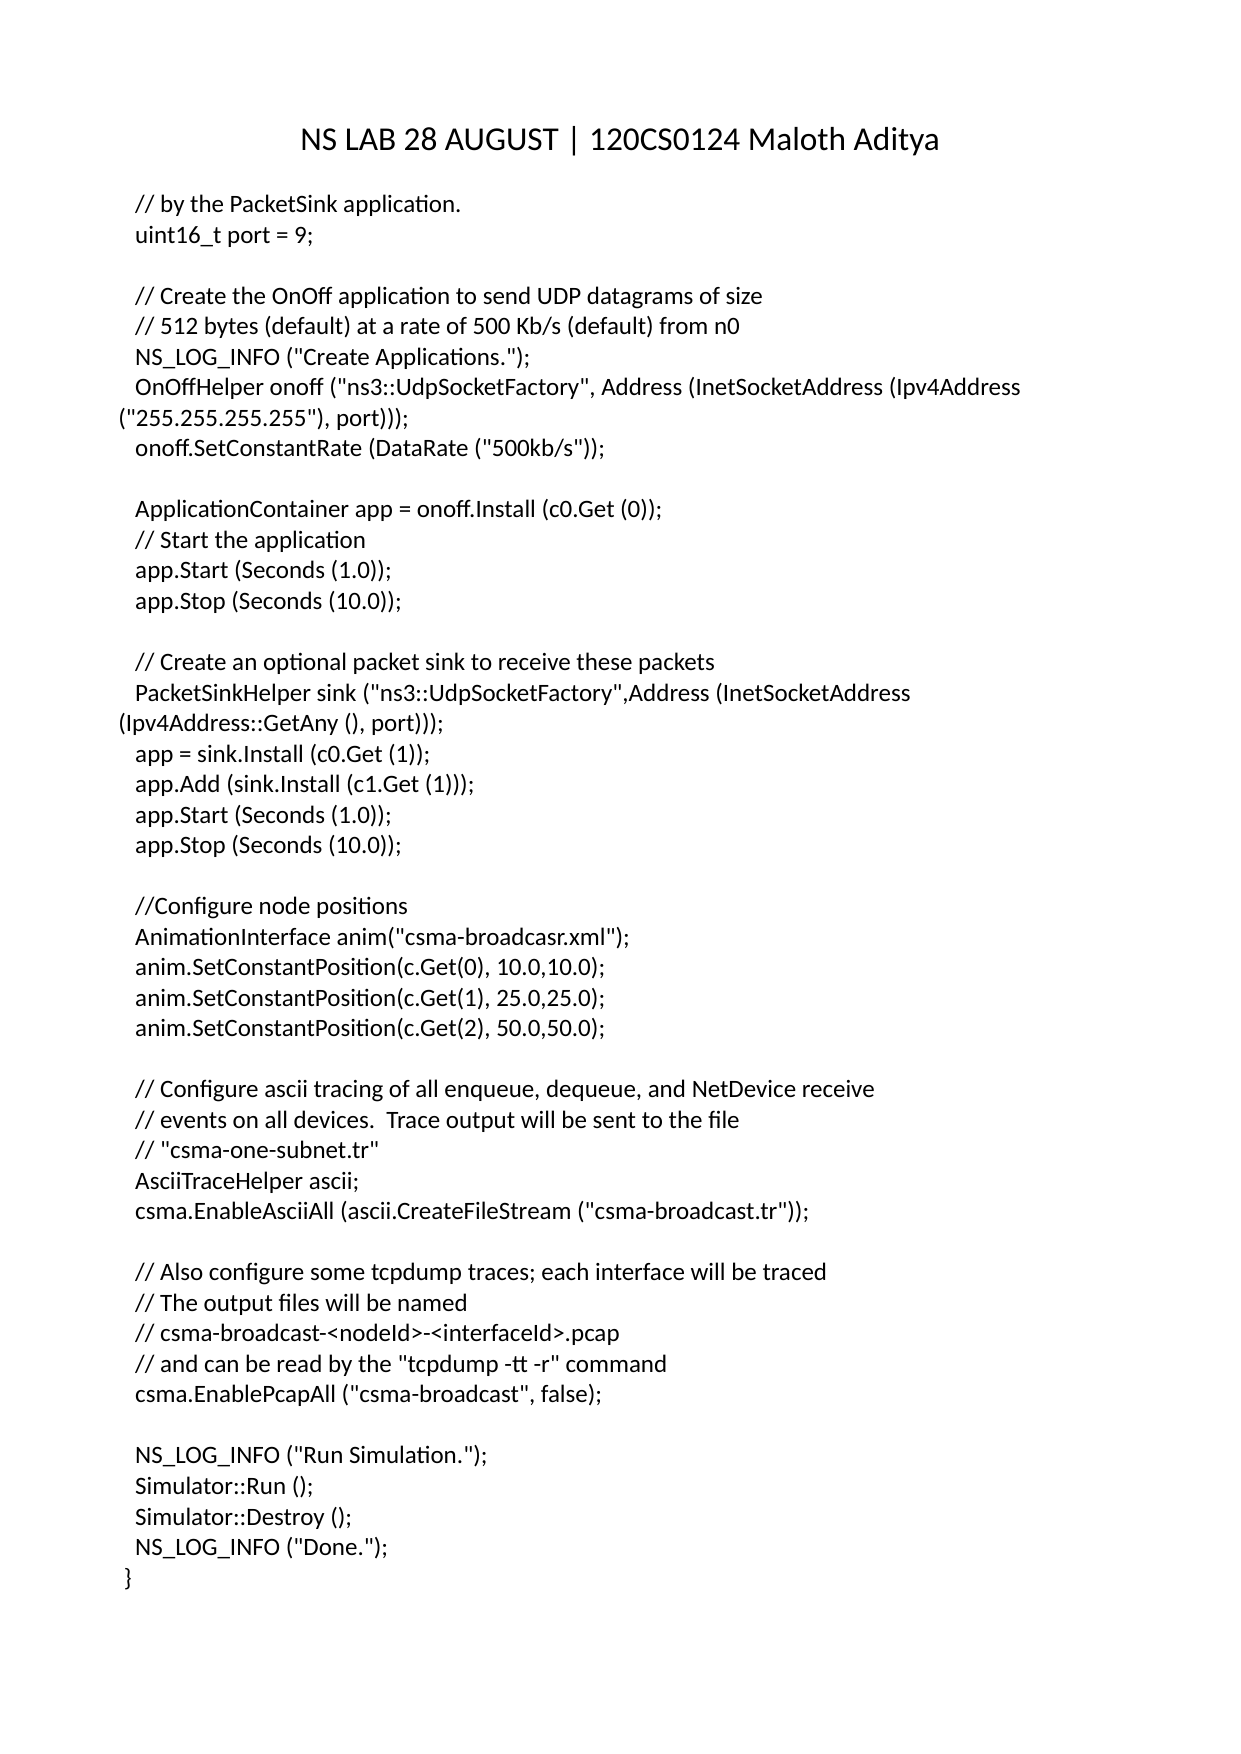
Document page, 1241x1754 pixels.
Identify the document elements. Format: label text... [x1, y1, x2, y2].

text app.Start (Seconds (1.0)); [118, 554, 1122, 585]
text AnimationInterface anim("csma-broadcasr.xml"); [118, 921, 1122, 951]
text // 512 bytes (default) at a rate of 500 Kb/s (default) from n0 [118, 310, 1122, 341]
text // Create the OnOff application to send UDP datagrams of size [118, 280, 1122, 310]
text // events on all devices. Trace output will be sent to the file [118, 1104, 1122, 1134]
text // The output files will be named [118, 1287, 1122, 1318]
text AsciiTraceHelper ascii; [118, 1165, 1122, 1196]
text OnOffHelper onoff ("ns3::UdpSocketFactory", Address (InetSocketAddress (Ipv4Address ("255.255.255.255"), port))); [118, 371, 1122, 432]
text anim.SetConstantPosition(c.Get(1), 25.0,25.0); [118, 982, 1122, 1012]
text NS_LOG_INFO ("Done."); [118, 1531, 1122, 1562]
text app.Stop (Seconds (10.0)); [118, 829, 1122, 860]
text app.Add (sink.Install (c1.Get (1))); [118, 768, 1122, 799]
text // Start the application [118, 524, 1122, 554]
text PacketSinkHelper sink ("ns3::UdpSocketFactory",Address (InetSocketAddress (Ipv4Address::GetAny (), port))); [118, 677, 1122, 738]
text // and can be read by the "tcpdump -tt -r" command [118, 1348, 1122, 1379]
text // csma-broadcast-<nodeId>-<interfaceId>.pcap [118, 1318, 1122, 1348]
text app.Start (Seconds (1.0)); [118, 799, 1122, 829]
text anim.SetConstantPosition(c.Get(2), 50.0,50.0); [118, 1012, 1122, 1043]
text Simulator::Destroy (); [118, 1501, 1122, 1531]
text app.Stop (Seconds (10.0)); [118, 585, 1122, 616]
text // Also configure some tcpdump traces; each interface will be traced [118, 1257, 1122, 1287]
text csma.EnableAsciiAll (ascii.CreateFileStream ("csma-broadcast.tr")); [118, 1196, 1122, 1226]
text // Create an optional packet sink to receive these packets [118, 646, 1122, 677]
text } [118, 1562, 1122, 1592]
text Simulator::Run (); [118, 1470, 1122, 1501]
text // Configure ascii tracing of all enqueue, dequeue, and NetDevice receive [118, 1073, 1122, 1104]
text //Configure node positions [118, 890, 1122, 921]
text NS_LOG_INFO ("Run Simulation."); [118, 1440, 1122, 1470]
text uint16_t port = 9; [118, 219, 1122, 249]
text onoff.SetConstantRate (DataRate ("500kb/s")); [118, 432, 1122, 463]
text // "csma-one-subnet.tr" [118, 1134, 1122, 1165]
text anim.SetConstantPosition(c.Get(0), 10.0,10.0); [118, 951, 1122, 982]
text // by the PacketSink application. [118, 188, 1122, 219]
text app = sink.Install (c0.Get (1)); [118, 738, 1122, 768]
text csma.EnablePcapAll ("csma-broadcast", false); [118, 1379, 1122, 1409]
text NS_LOG_INFO ("Create Applications."); [118, 341, 1122, 371]
text ApplicationContainer app = onoff.Install (c0.Get (0)); [118, 493, 1122, 524]
